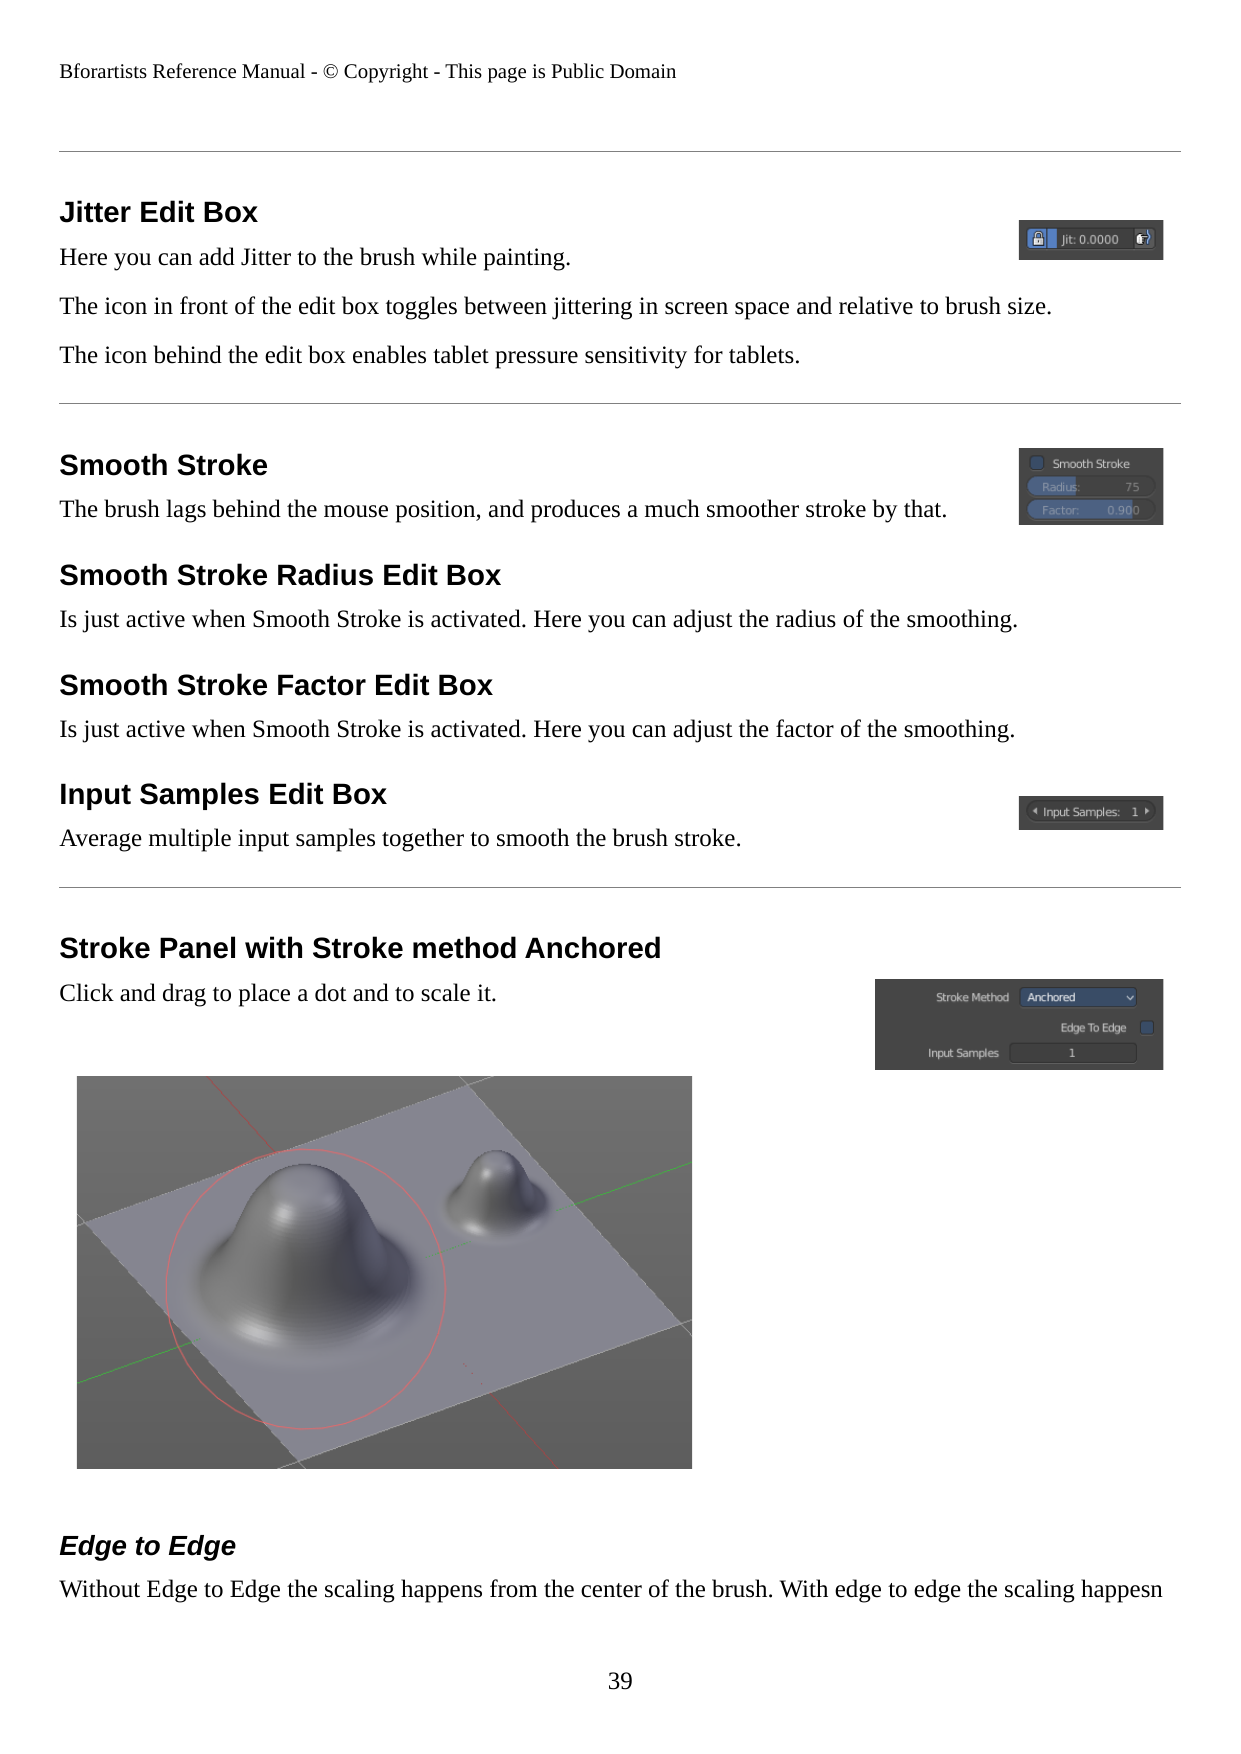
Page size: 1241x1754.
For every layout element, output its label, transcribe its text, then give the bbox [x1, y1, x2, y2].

picture [1018, 448, 1164, 525]
text The brush lags behind the mouse position, and produces a much smoother stroke by that. [59, 494, 1018, 523]
subtitle [1164, 448, 1181, 481]
picture [1018, 220, 1164, 260]
picture [1018, 796, 1164, 830]
subtitle Edge to Edge [59, 1530, 1181, 1562]
text Is just active when Smooth Stroke is activated. Here you can adjust the radius of the smoothing. [59, 604, 1181, 632]
text The icon in front of the edit box toggles between jittering in screen space and relative to brush size. [59, 291, 1181, 319]
subtitle Smooth Stroke Factor Edit Box [59, 667, 1181, 701]
subtitle Smooth Stroke Radius Edit Box [59, 557, 1181, 591]
text Without Edge to Edge the scaling happens from the center of the brush. With edge to edge the scaling happesn [59, 1574, 1181, 1603]
picture [875, 979, 1164, 1070]
text Average multiple input samples together to smooth the brush stroke. [59, 823, 1181, 852]
text Is just active when Smooth Stroke is activated. Here you can adjust the factor of the smoothing. [59, 714, 1181, 742]
text Click and drag to place a dot and to scale it. [59, 978, 1181, 1006]
picture [76, 1076, 693, 1469]
subtitle Smooth Stroke [59, 448, 1018, 481]
subtitle Stroke Panel with Stroke method Anchored [59, 931, 1181, 965]
text Here you can add Jitter to the brush while painting. [59, 242, 1181, 270]
subtitle Input Samples Edit Box [59, 777, 1181, 811]
text The icon behind the edit box enables tablet pressure sensitivity for tablets. [59, 340, 1181, 368]
subtitle Jitter Edit Box [59, 195, 1181, 229]
